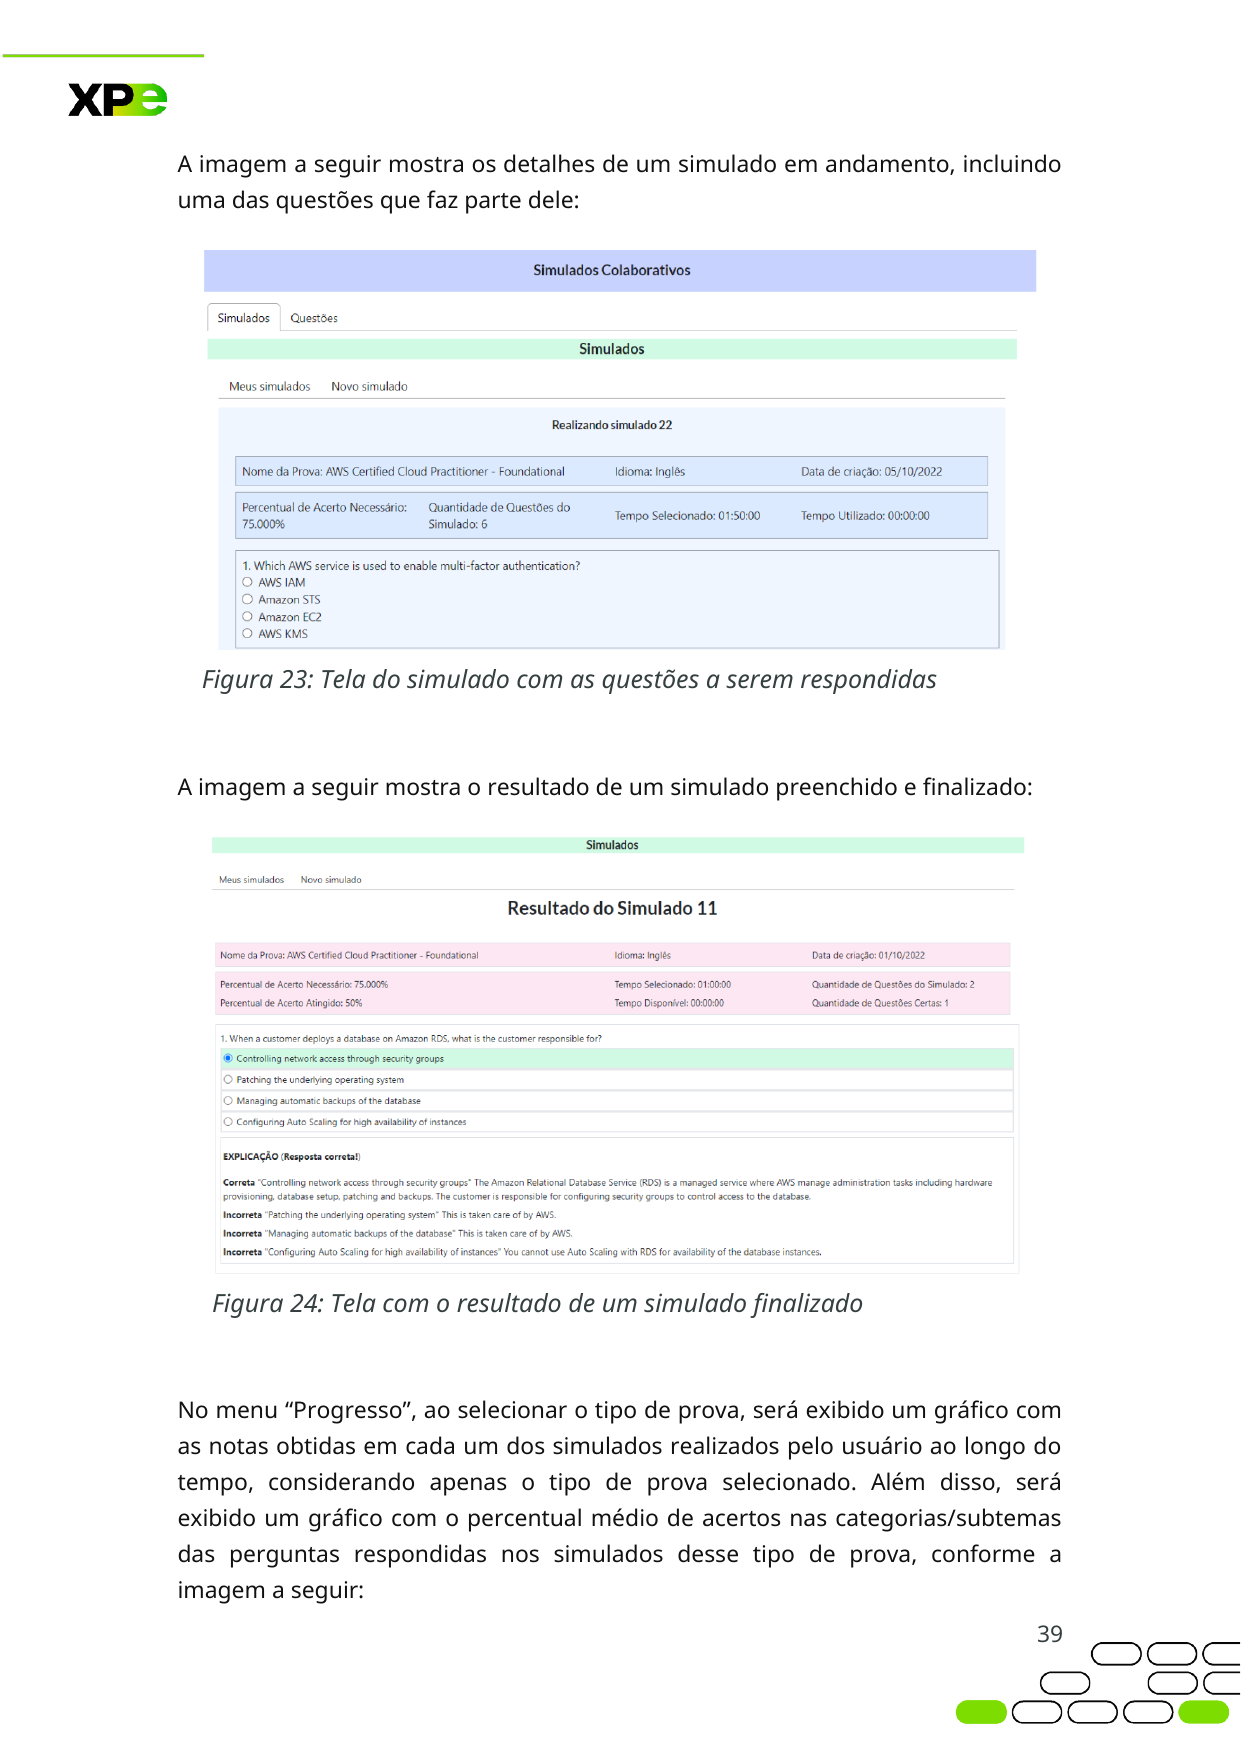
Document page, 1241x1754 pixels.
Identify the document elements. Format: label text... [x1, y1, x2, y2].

picture [2, 51, 205, 148]
text A imagem a seguir mostra o resultado de um simulado preenchido e finalizado: [177, 771, 1063, 802]
text A imagem a seguir mostra os detalhes de um simulado em andamento, incluindo uma das questões que faz parte dele: [177, 148, 1063, 215]
picture [955, 1642, 1241, 1724]
text Figura 23: Tela do simulado com as questões a serem respondidas [202, 650, 1039, 696]
text Figura 24: Tela com o resultado de um simulado finalizado [212, 1274, 1028, 1320]
picture [201, 246, 1039, 650]
text No menu “Progresso”, ao selecionar o tipo de prova, será exibido um gráfico com as notas obtidas em cada um dos simulados realizados pelo usuário ao longo do tempo, considerando apenas o tipo de prova selecionado. Além disso, será exibido um gráfico com o percentual médio de acertos nas categorias/subtemas das perguntas respondidas nos simulados desse tipo de prova, conforme a imagem a seguir: [177, 1394, 1063, 1605]
picture [211, 833, 1029, 1274]
